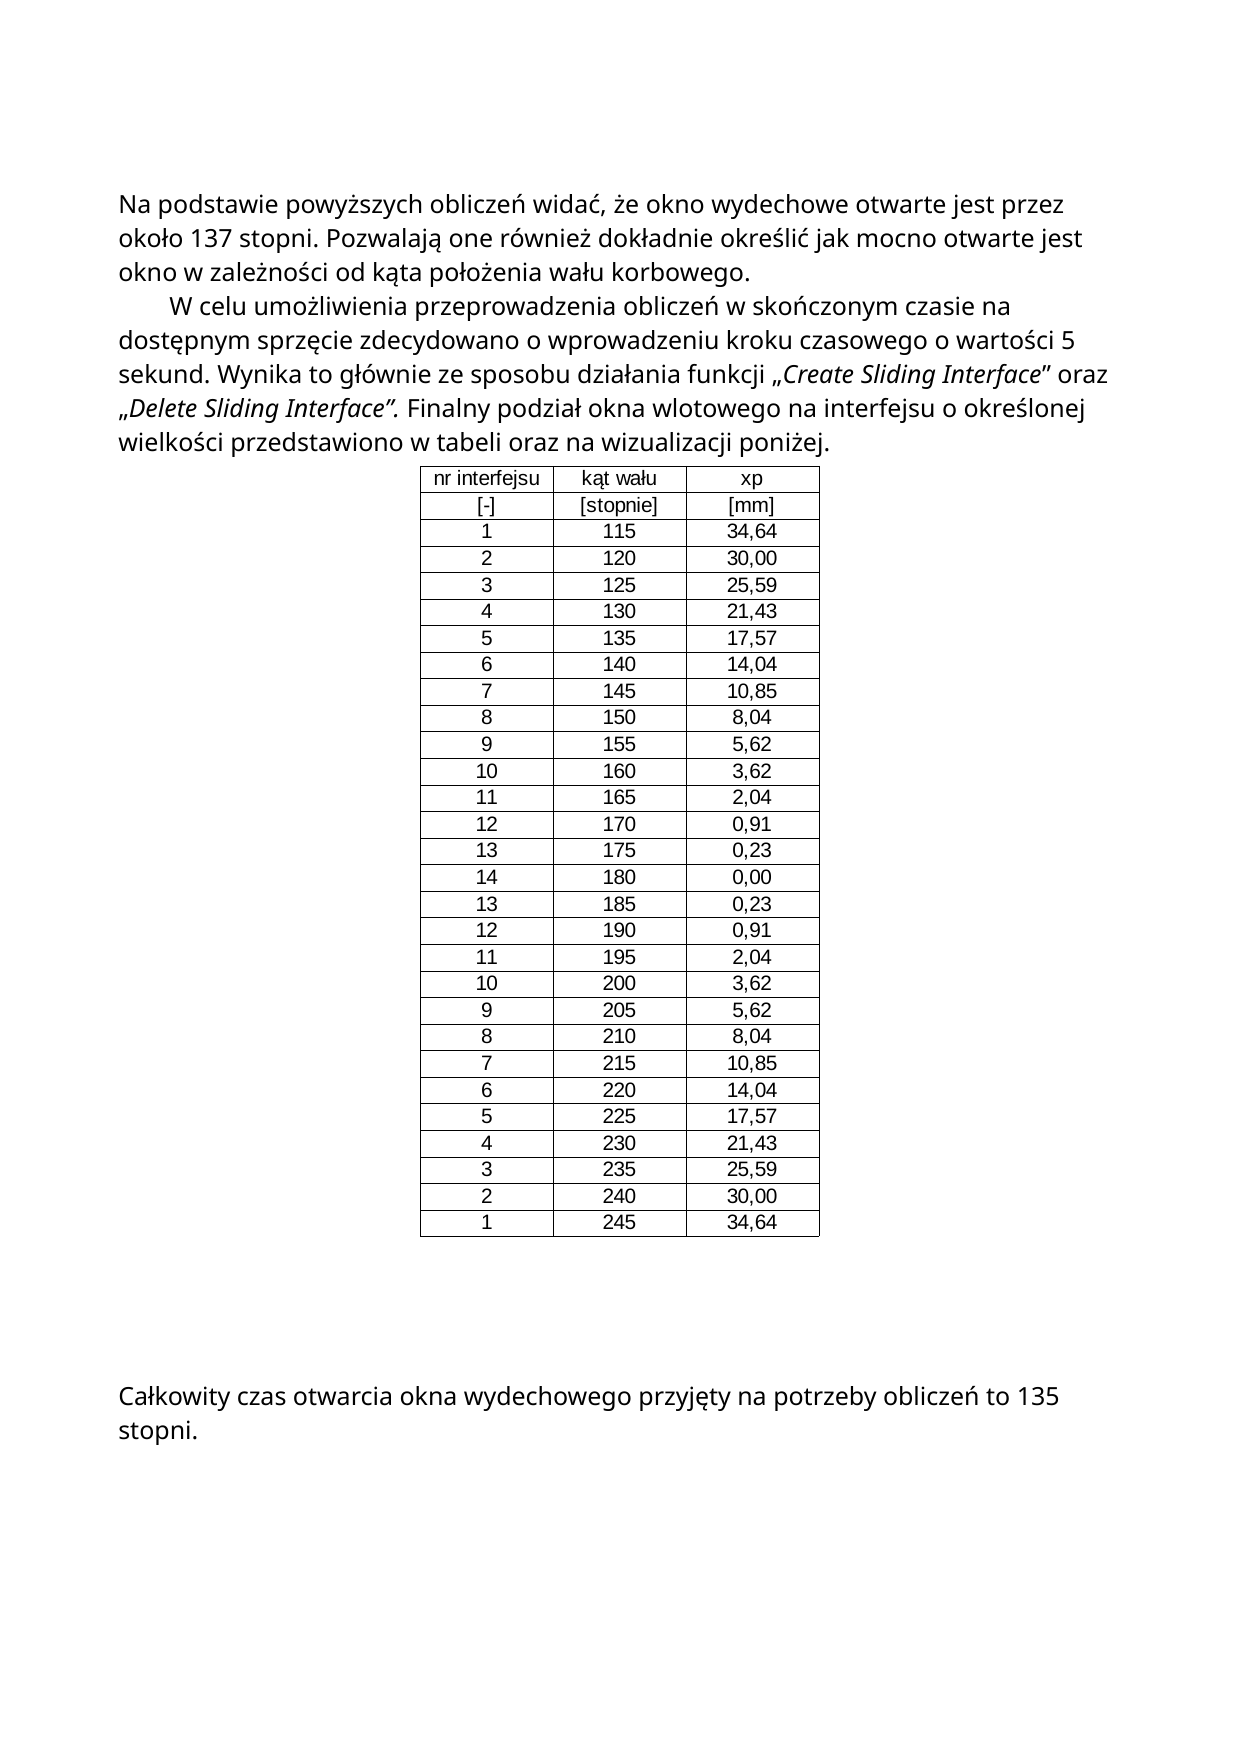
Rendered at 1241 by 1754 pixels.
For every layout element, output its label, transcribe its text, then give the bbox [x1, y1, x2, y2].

text W celu umożliwienia przeprowadzenia obliczeń w skończonym czasie na dostępnym sprzęcie zdecydowano o wprowadzeniu kroku czasowego o wartości 5 sekund. Wynika to głównie ze sposobu działania funkcji „Create Sliding Interface” oraz „Delete Sliding Interface”. Finalny podział okna wlotowego na interfejsu o określonej wielkości przedstawiono w tabeli oraz na wizualizacji poniżej. [118, 288, 1122, 459]
text Całkowity czas otwarcia okna wydechowego przyjęty na potrzeby obliczeń to 135 stopni. [118, 1378, 1122, 1447]
text Na podstawie powyższych obliczeń widać, że okno wydechowe otwarte jest przez około 137 stopni. Pozwalają one również dokładnie określić jak mocno otwarte jest okno w zależności od kąta położenia wału korbowego. [118, 186, 1122, 288]
